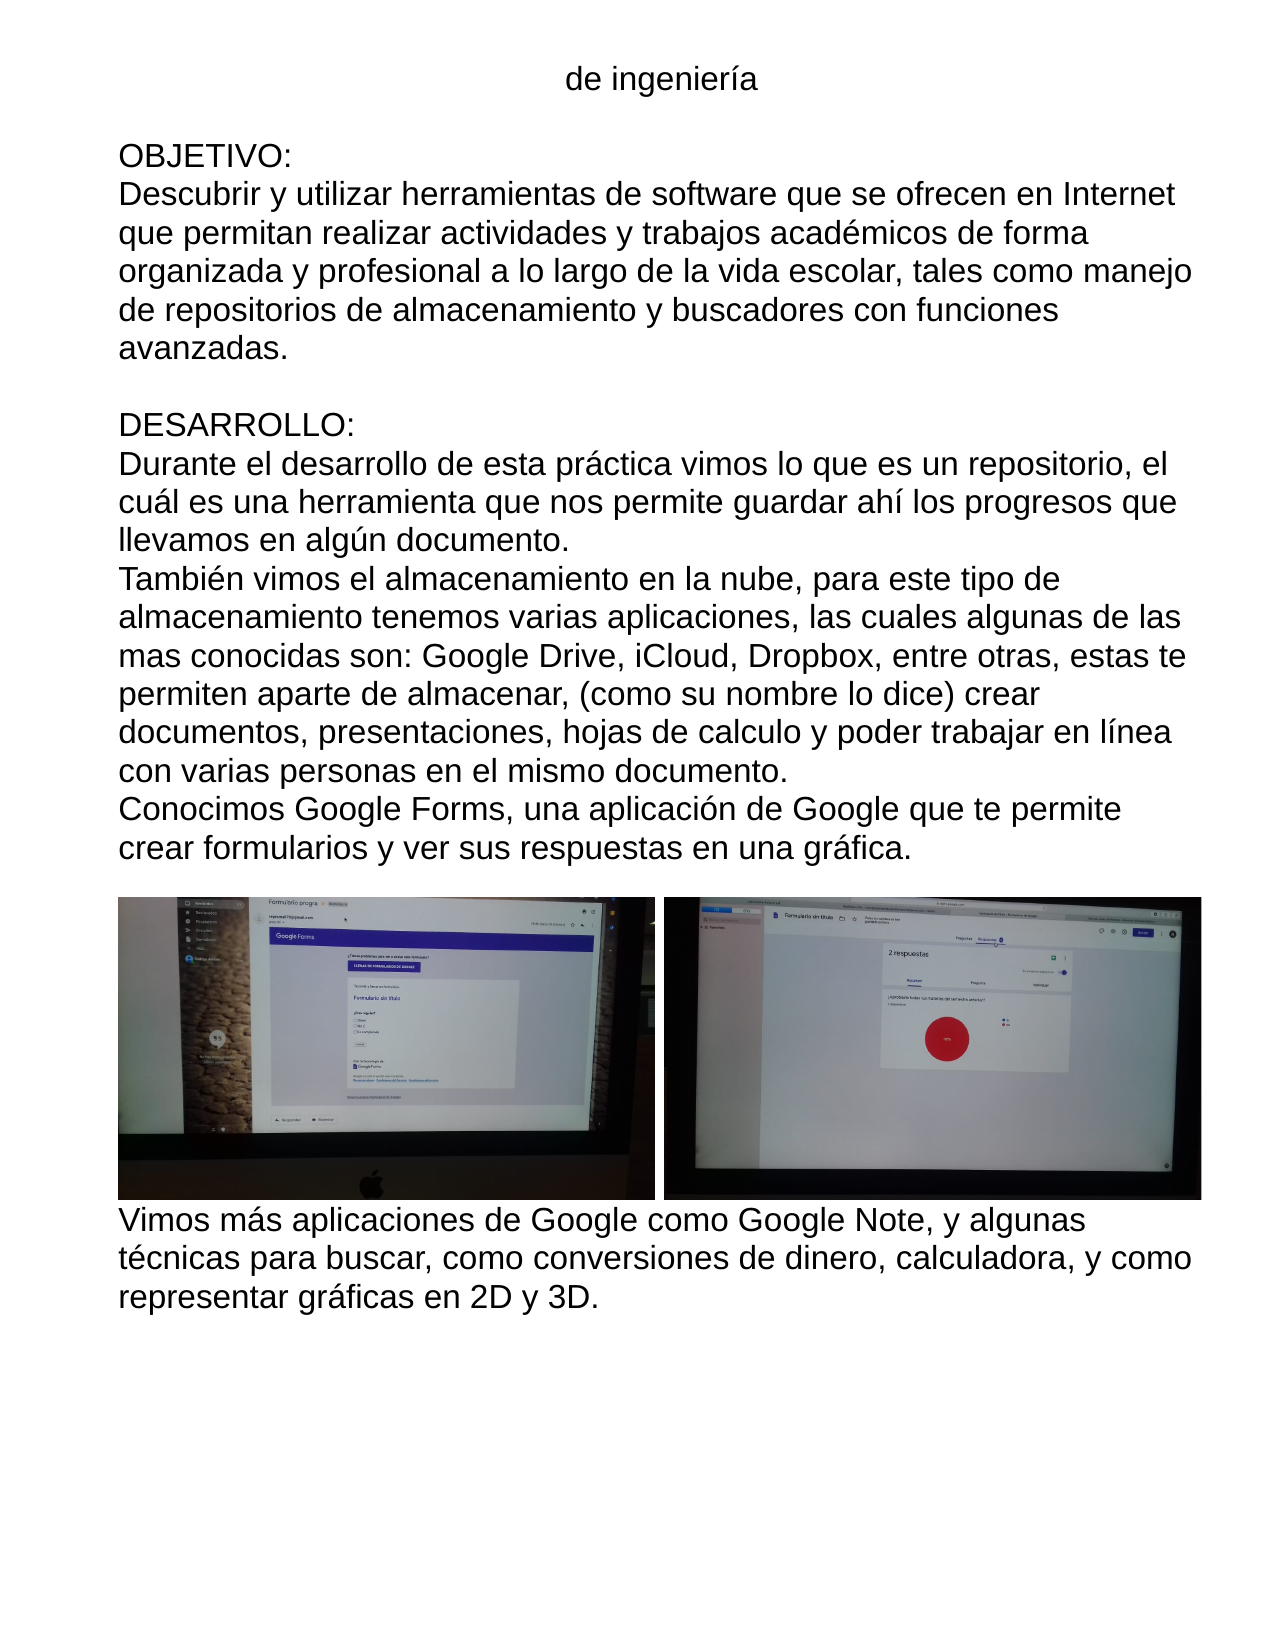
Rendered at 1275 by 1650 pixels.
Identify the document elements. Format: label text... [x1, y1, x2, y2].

text OBJETIVO: [118, 136, 1205, 174]
text Descubrir y utilizar herramientas de software que se ofrecen en Internet que permitan realizar actividades y trabajos académicos de forma organizada y profesional a lo largo de la vida escolar, tales como manejo de repositorios de almacenamiento y buscadores con funciones avanzadas. [118, 174, 1205, 367]
text de ingeniería [118, 59, 1205, 98]
text Durante el desarrollo de esta práctica vimos lo que es un repositorio, el cuál es una herramienta que nos permite guardar ahí los progresos que llevamos en algún documento. [118, 443, 1205, 559]
text También vimos el almacenamiento en la nube, para este tipo de almacenamiento tenemos varias aplicaciones, las cuales algunas de las mas conocidas son: Google Drive, iCloud, Dropbox, entre otras, estas te permiten aparte de almacenar, (como su nombre lo dice) crear documentos, presentaciones, hojas de calculo y poder trabajar en línea con varias personas en el mismo documento. [118, 559, 1205, 789]
text Vimos más aplicaciones de Google como Google Note, y algunas técnicas para buscar, como conversiones de dinero, calculadora, y como representar gráficas en 2D y 3D. [118, 1200, 1205, 1315]
text Conocimos Google Forms, una aplicación de Google que te permite crear formularios y ver sus respuestas en una gráfica. [118, 789, 1205, 866]
text DESARROLLO: [118, 405, 1205, 443]
